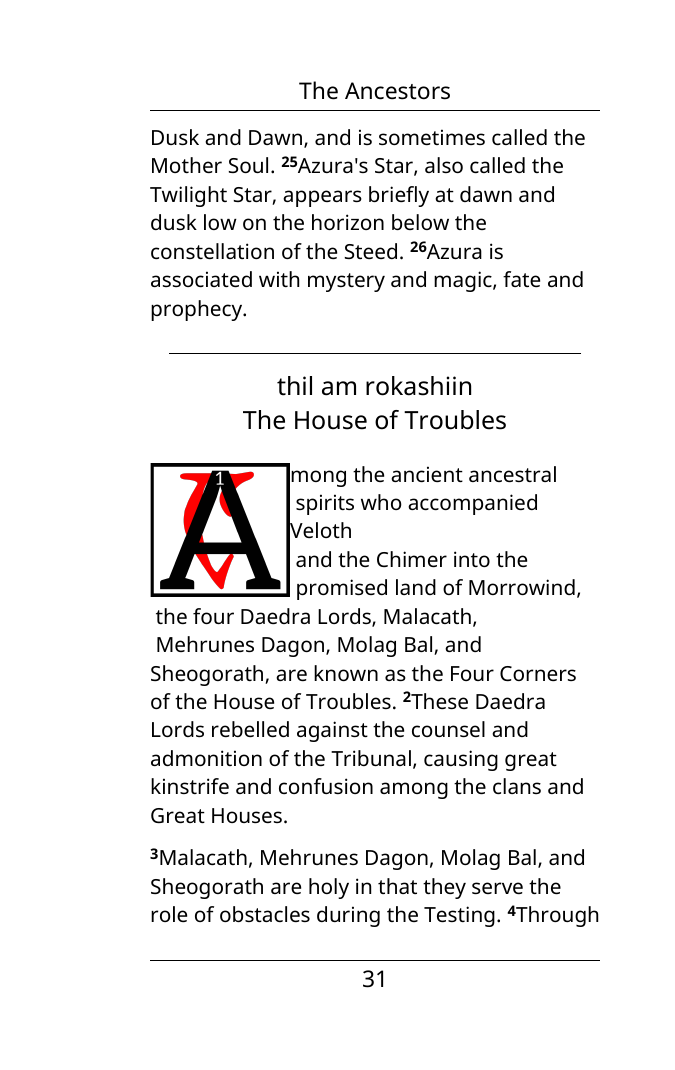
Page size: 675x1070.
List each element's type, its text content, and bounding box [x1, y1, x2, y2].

text the four Daedra Lords, Malacath, [150, 602, 600, 630]
text 3Malacath, Mehrunes Dagon, Molag Bal, and Sheogorath are holy in that they serve the role of obstacles during the Testing. 4Through [150, 843, 600, 929]
text Dusk and Dawn, and is sometimes called the Mother Soul. 25Azura's Star, also called the Twilight Star, appears briefly at dawn and dusk low on the horizon below the constellation of the Steed. 26Azura is associated with mystery and magic, fate and prophecy. [150, 123, 600, 322]
text promised land of Morrowind, [150, 573, 600, 602]
text Mehrunes Dagon, Molag Bal, and Sheogorath, are known as the Four Corners of the House of Troubles. 2These Daedra Lords rebelled against the counsel and admonition of the Tribunal, causing great kinstrife and confusion among the clans and Great Houses. [150, 630, 600, 829]
text mong the ancient ancestral [150, 460, 600, 488]
text thil am rokashiin [150, 369, 600, 403]
text The House of Troubles [150, 403, 600, 437]
picture [150, 463, 290, 597]
text and the Chimer into the [290, 545, 600, 573]
text spirits who accompanied Veloth [290, 488, 600, 545]
